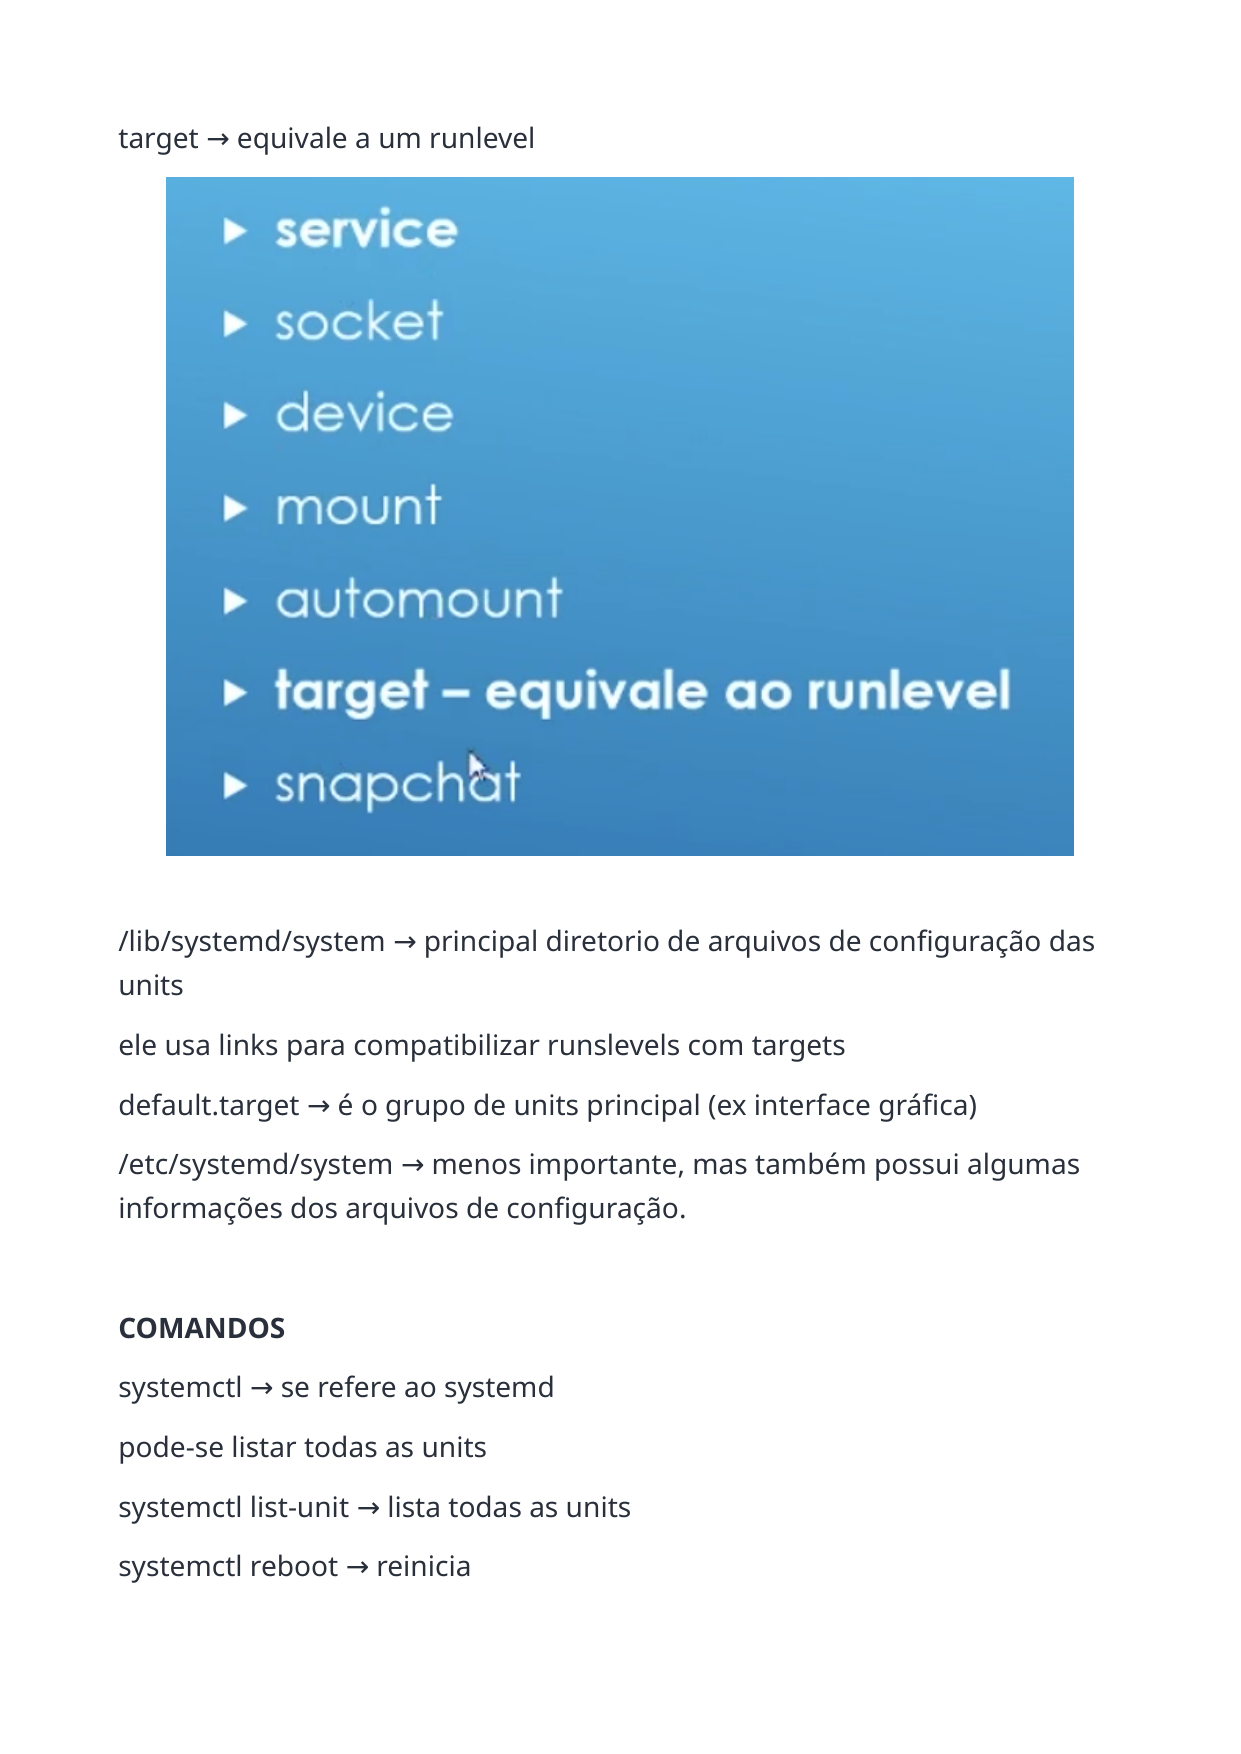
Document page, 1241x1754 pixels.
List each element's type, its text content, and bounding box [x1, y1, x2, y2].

text ele usa links para compatibilizar runslevels com targets [118, 1025, 1122, 1063]
picture [166, 177, 1074, 856]
text target → equivale a um runlevel [118, 118, 1122, 156]
text systemctl → se refere ao systemd [118, 1368, 1122, 1406]
text /lib/systemd/system → principal diretorio de arquivos de configuração das units [118, 921, 1122, 1004]
text default.target → é o grupo de units principal (ex interface gráfica) [118, 1085, 1122, 1123]
text systemctl reboot → reinicia [118, 1547, 1122, 1585]
text systemctl list-unit → lista todas as units [118, 1487, 1122, 1525]
text pode-se listar todas as units [118, 1427, 1122, 1466]
text COMANDOS [118, 1308, 1122, 1346]
text /etc/systemd/system → menos importante, mas também possui algumas informações dos arquivos de configuração. [118, 1144, 1122, 1227]
